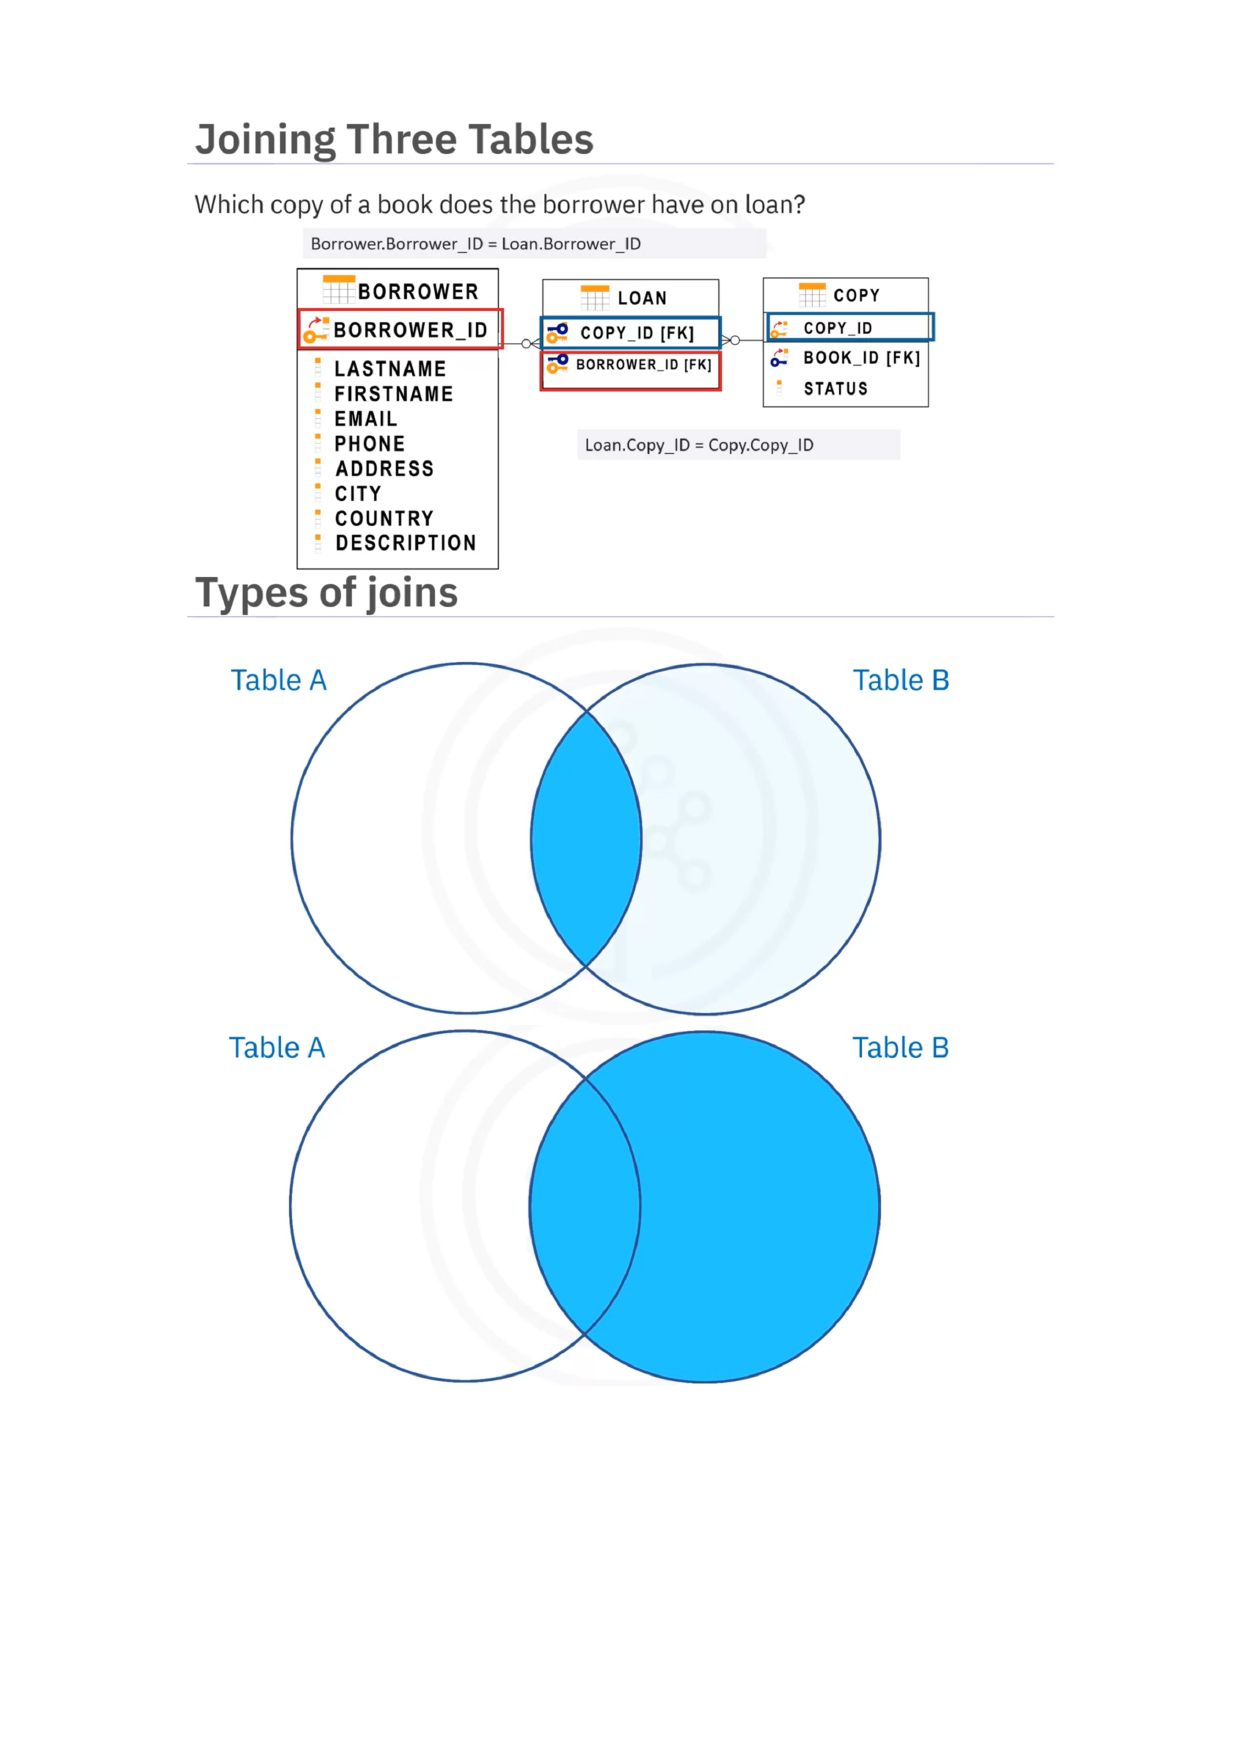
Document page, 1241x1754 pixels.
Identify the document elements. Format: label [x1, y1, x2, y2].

picture [118, 118, 1123, 1386]
